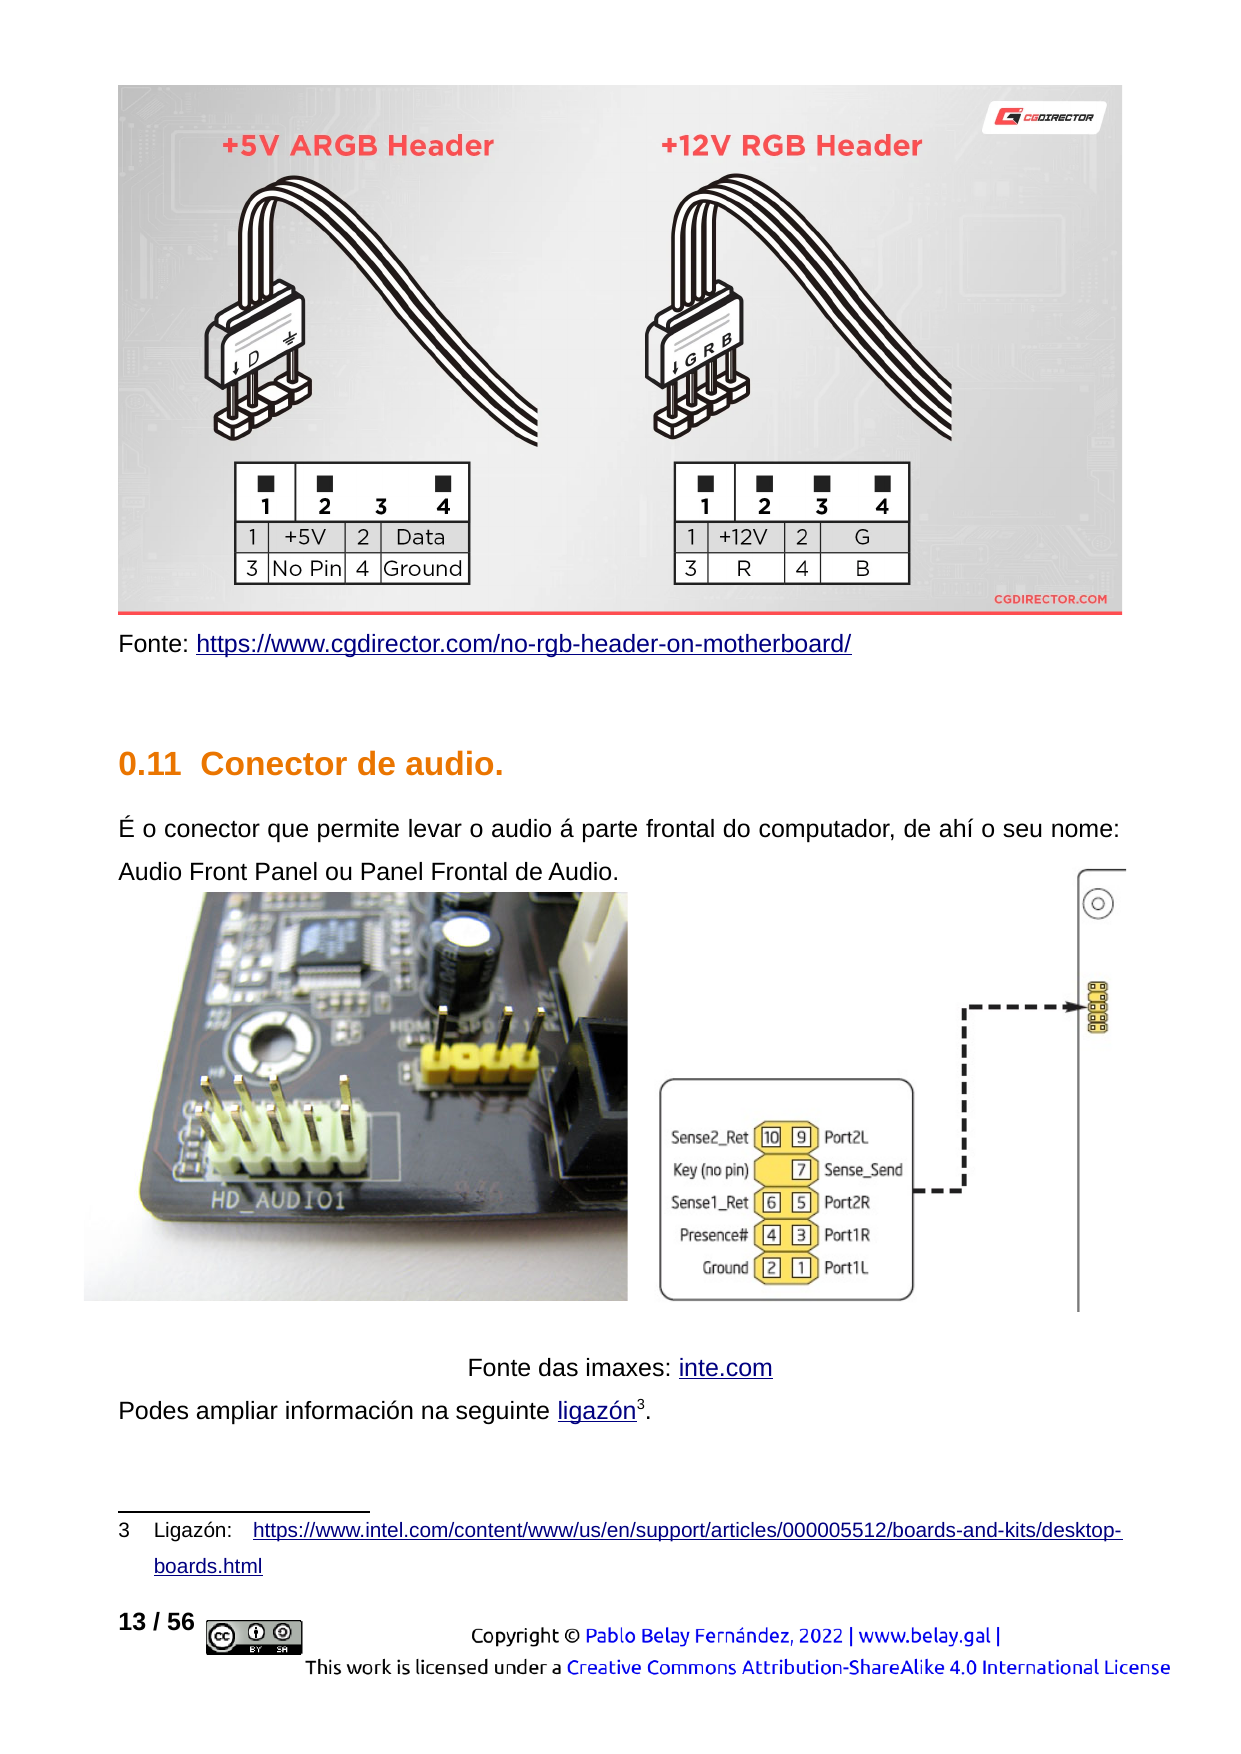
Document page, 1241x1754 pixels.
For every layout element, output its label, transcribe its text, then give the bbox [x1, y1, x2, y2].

text É o conector que permite levar o audio á parte frontal do computador, de ahí o seu nome: Audio Front Panel ou Panel Frontal de Audio. [118, 814, 1122, 886]
picture [83, 892, 628, 1301]
text Fonte: https://www.cgdirector.com/no-rgb-header-on-motherboard/ [118, 615, 1122, 657]
subtitle 0.11 Conector de audio. [118, 743, 1122, 782]
text Fonte das imaxes: inte.com [118, 1353, 1122, 1381]
picture [646, 857, 1127, 1312]
picture [118, 85, 1123, 615]
text Ligazón: https://www.intel.com/content/www/us/en/support/articles/000005512/boards-and-kits/desktop-boards.html [118, 1518, 1122, 1578]
picture [200, 1604, 1205, 1690]
text Podes ampliar información na seguinte ligazón. [118, 1396, 1122, 1424]
